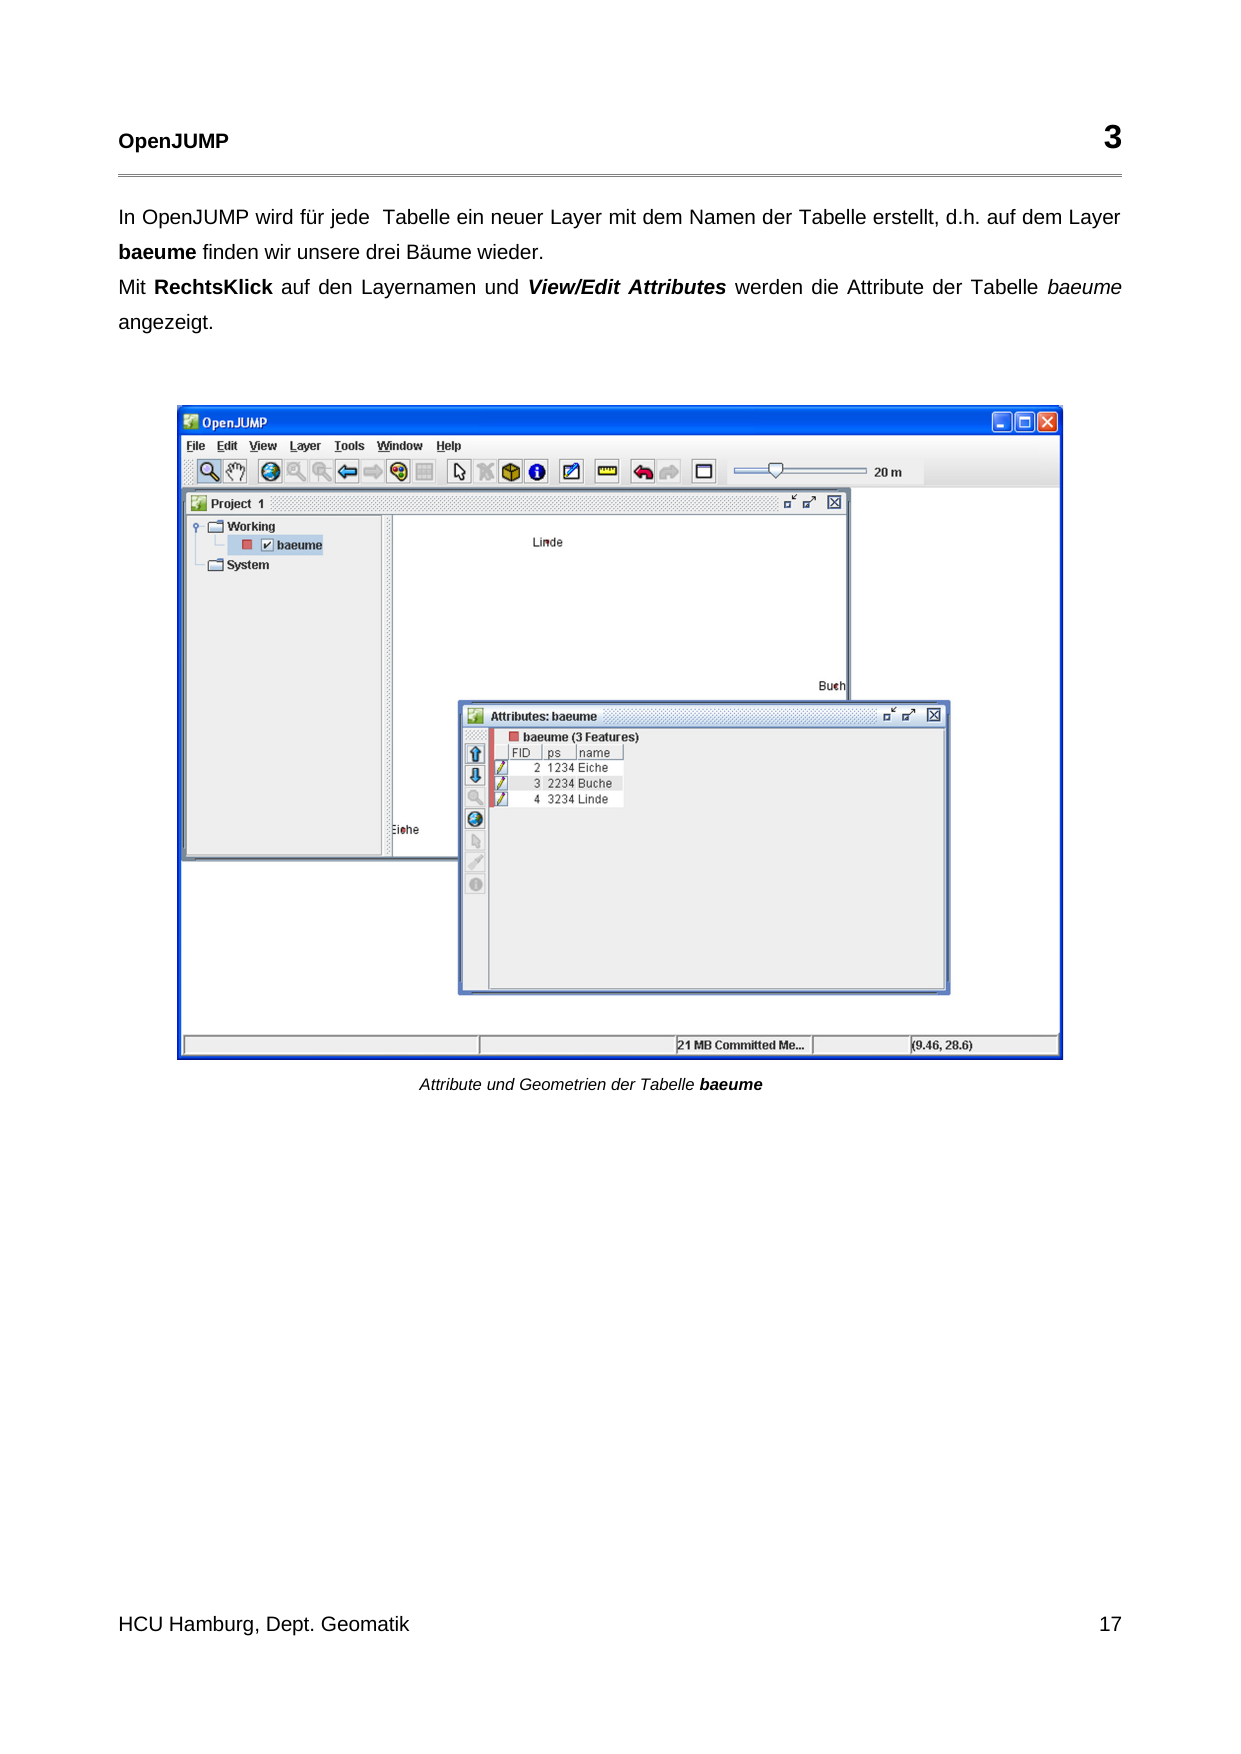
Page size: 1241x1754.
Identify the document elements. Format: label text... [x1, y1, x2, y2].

text Attribute und Geometrien der Tabelle baeume [118, 418, 1122, 1094]
text Mit RechtsKlick auf den Layernamen und View/Edit Attributes werden die Attribute der Tabelle baeume angezeigt. [118, 276, 1122, 334]
text In OpenJUMP wird für jede Tabelle ein neuer Layer mit dem Namen der Tabelle erstellt, d.h. auf dem Layer baeume finden wir unsere drei Bäume wieder. [118, 206, 1122, 264]
picture [177, 405, 1064, 1060]
